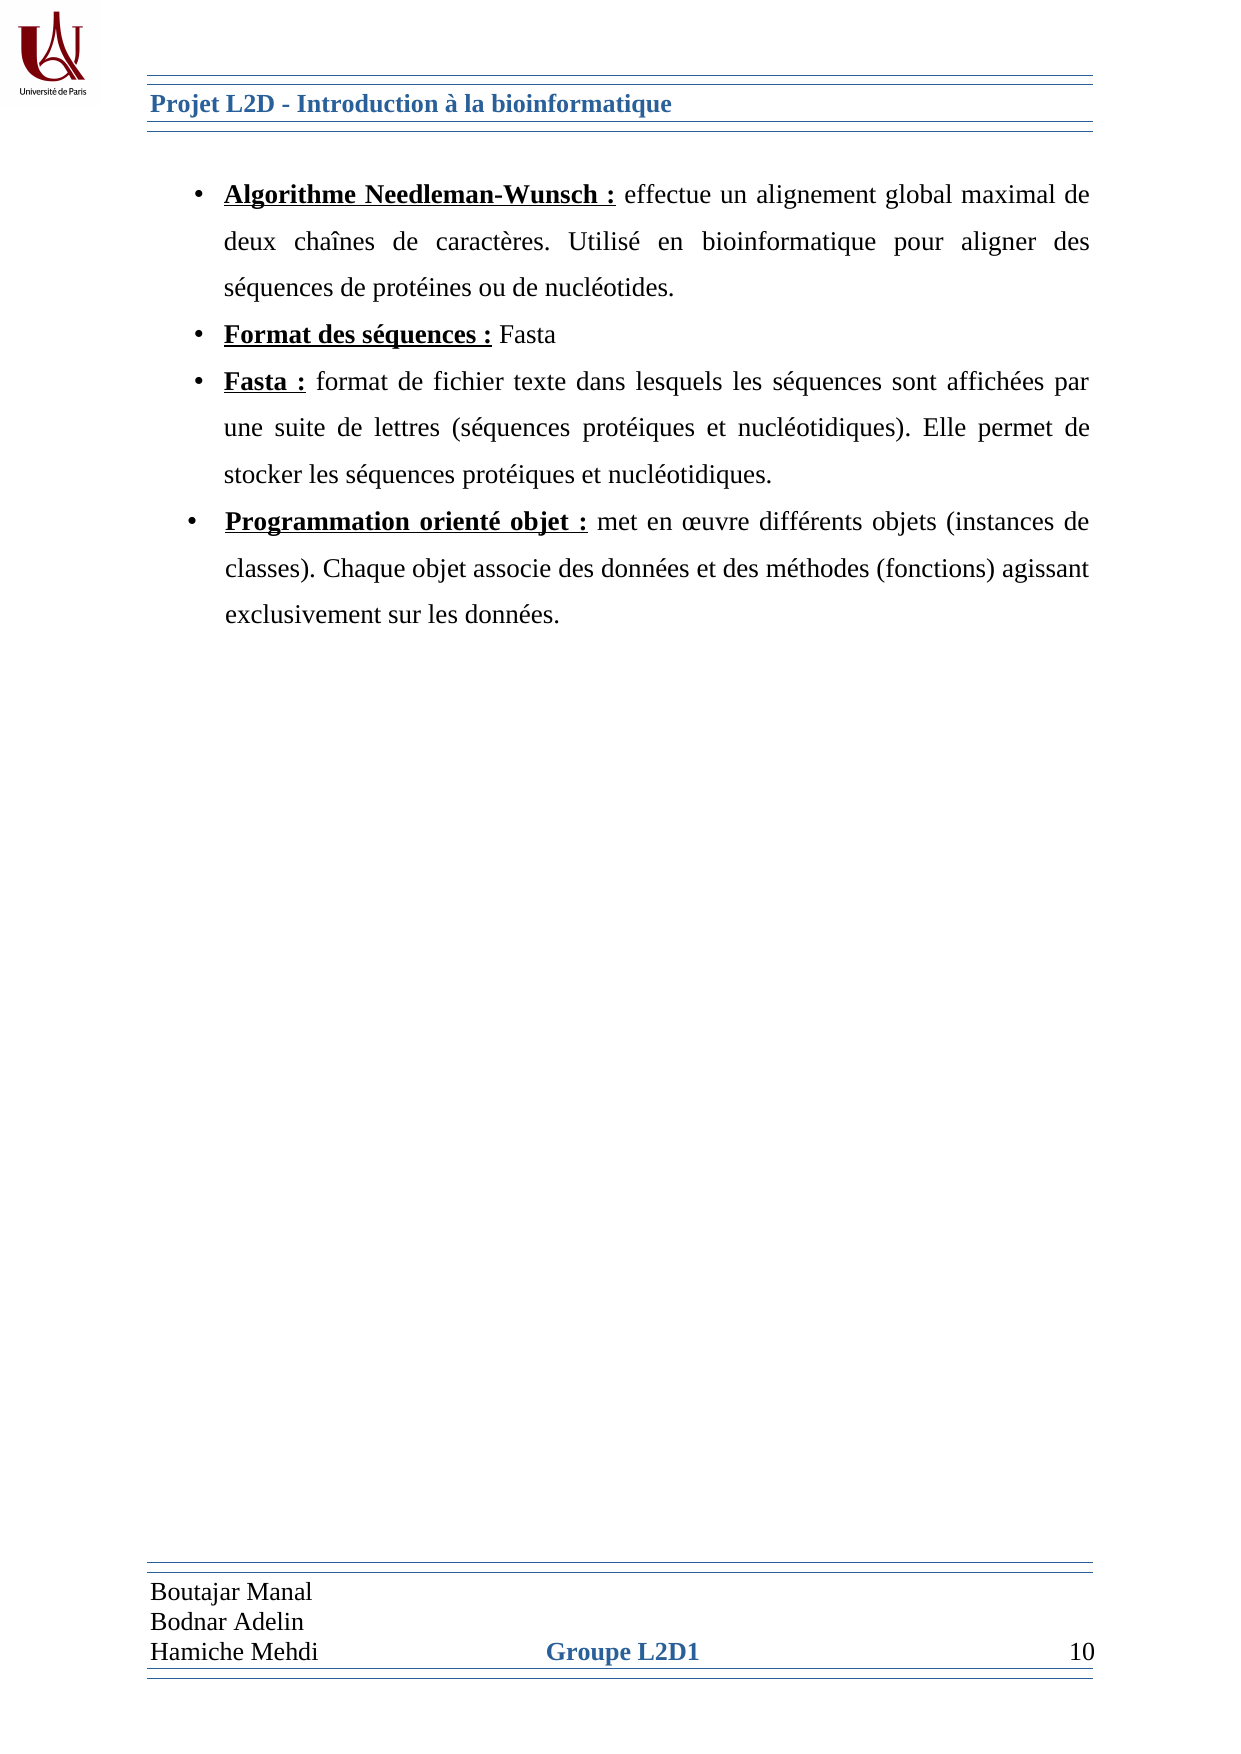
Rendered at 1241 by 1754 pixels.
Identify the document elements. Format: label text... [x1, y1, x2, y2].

list Algorithme Needleman-Wunsch : effectue un alignement global maximal de deux chaînes de caractères. Utilisé en bioinformatique pour aligner des séquences de protéines ou de nucléotides. [194, 178, 1090, 302]
list Programmation orienté objet : met en œuvre différents objets (instances de classes). Chaque objet associe des données et des méthodes (fonctions) agissant exclusivement sur les données. [187, 505, 1090, 629]
list Format des séquences : Fasta [194, 318, 1090, 349]
list Fasta : format de fichier texte dans lesquels les séquences sont affichées par une suite de lettres (séquences protéiques et nucléotidiques). Elle permet de stocker les séquences protéiques et nucléotidiques. [194, 365, 1090, 489]
picture [0, 0, 101, 107]
